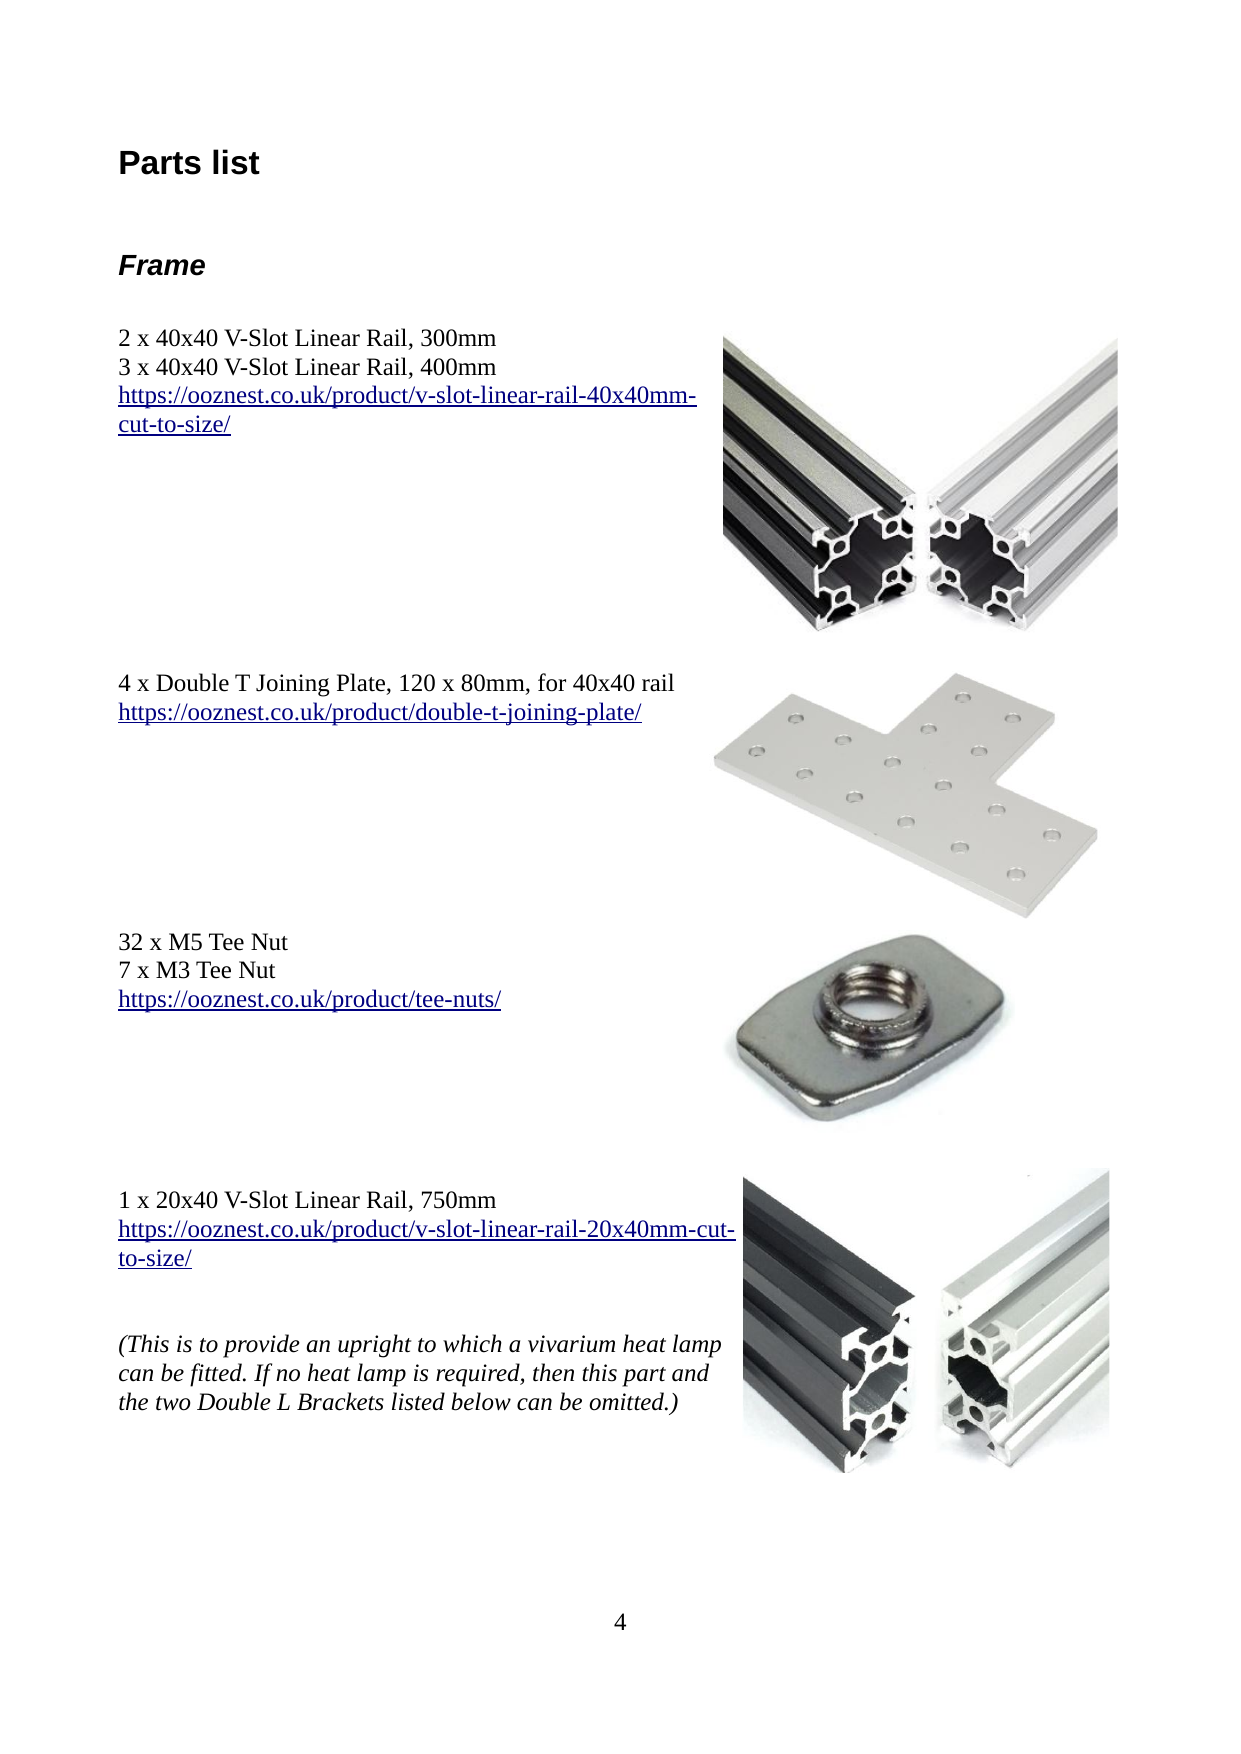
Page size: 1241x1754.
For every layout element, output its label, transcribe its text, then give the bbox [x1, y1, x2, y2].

text 3 x 40x40 V-Slot Linear Rail, 400mm [118, 352, 723, 380]
text https://ooznest.co.uk/product/tee-nuts/ [118, 984, 721, 1013]
text [1016, 984, 1122, 1013]
picture [742, 1168, 1110, 1473]
text [1016, 955, 1122, 984]
text [1016, 927, 1122, 955]
text (This is to provide an upright to which a vivarium heat lamp can be fitted. If no heat lamp is required, then this part and the two Double L Brackets listed below can be omitted.) [118, 1329, 742, 1415]
text 32 x M5 Tee Nut [118, 927, 721, 955]
text 1 x 20x40 V-Slot Linear Rail, 750mm [118, 1185, 742, 1214]
text 4 x Double T Joining Plate, 120 x 80mm, for 40x40 rail https://ooznest.co.uk/product/double-t-joining-plate/ [118, 668, 703, 725]
picture [703, 652, 1118, 1133]
text 2 x 40x40 V-Slot Linear Rail, 300mm [118, 323, 1122, 352]
text https://ooznest.co.uk/product/v-slot-linear-rail-20x40mm-cut-to-size/ [118, 1214, 742, 1272]
subtitle Frame [118, 248, 1122, 282]
text 7 x M3 Tee Nut [118, 955, 721, 984]
text https://ooznest.co.uk/product/v-slot-linear-rail-40x40mm-cut-to-size/ [118, 380, 723, 438]
subtitle Parts list [118, 143, 1122, 182]
picture [723, 330, 1118, 637]
